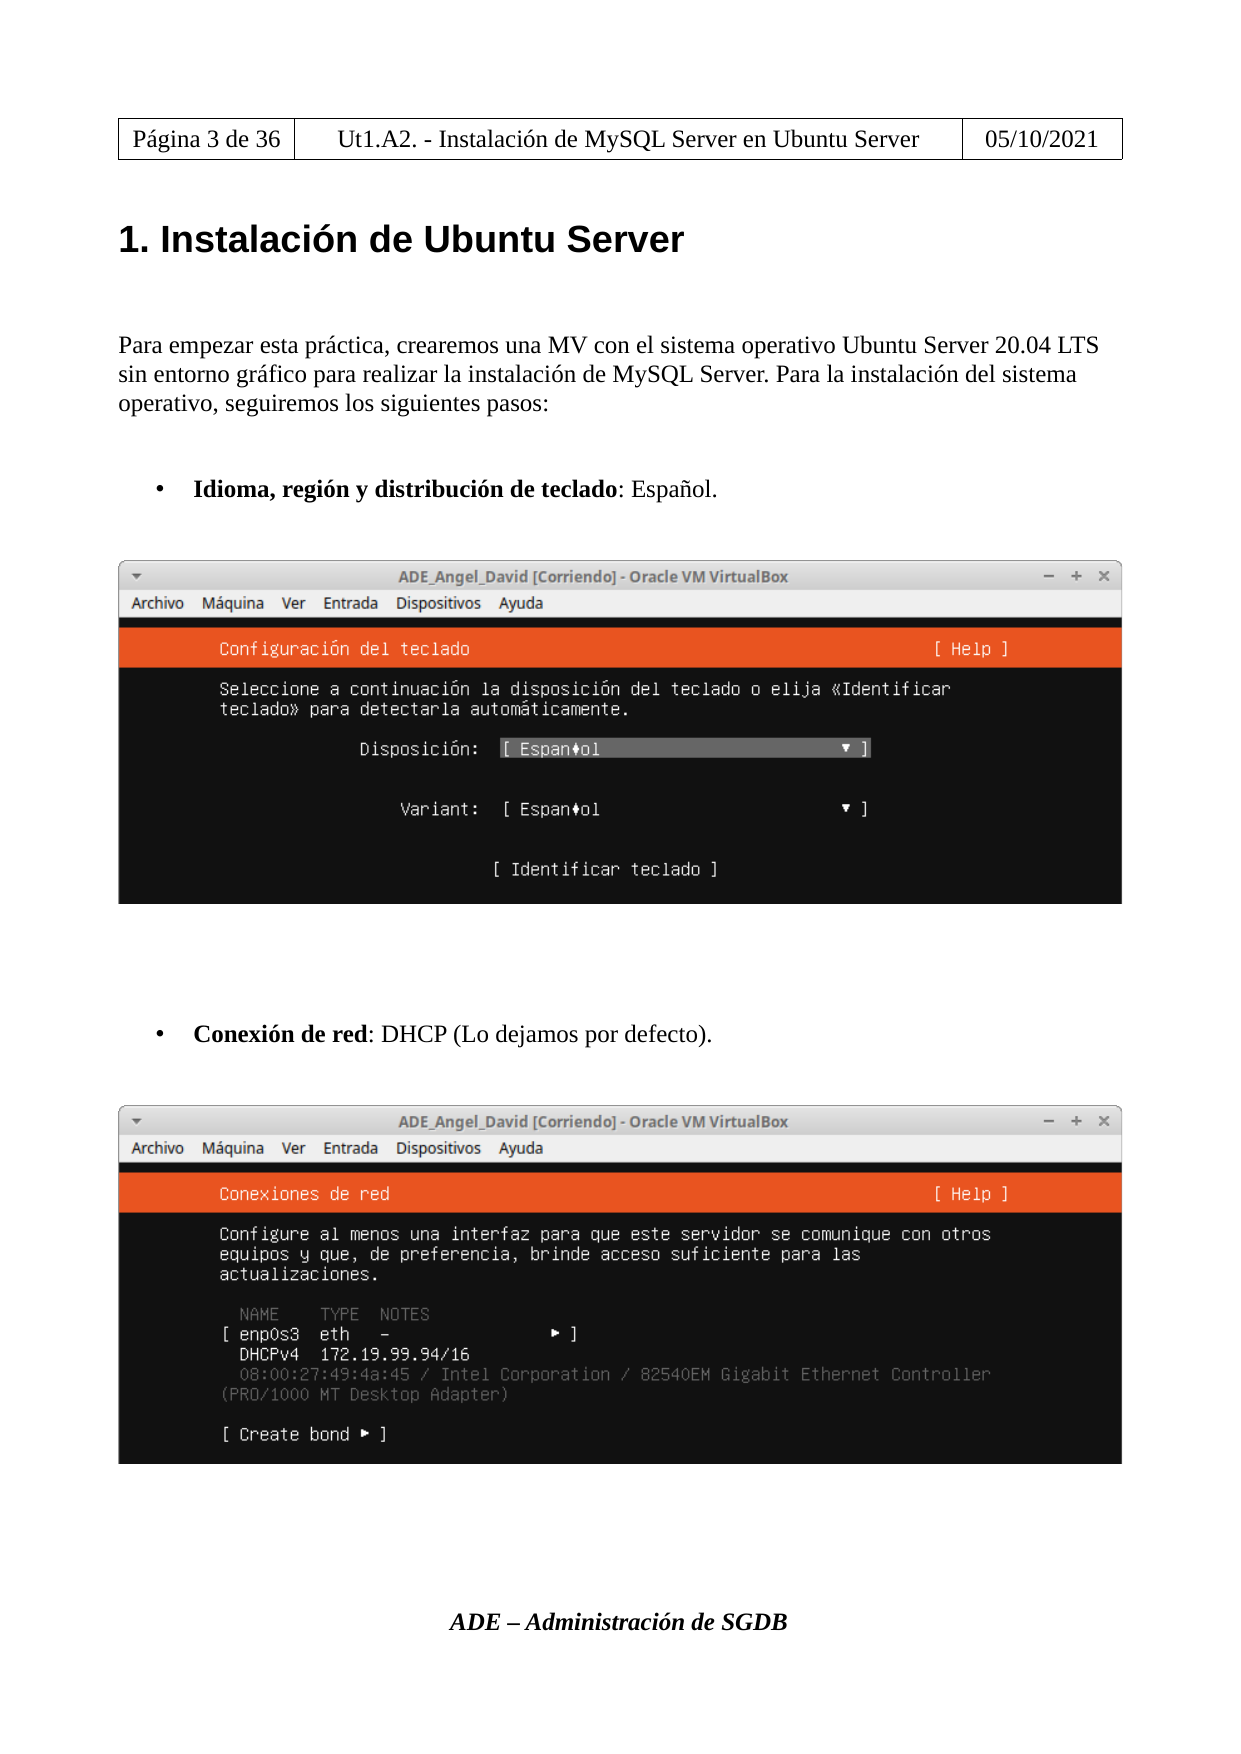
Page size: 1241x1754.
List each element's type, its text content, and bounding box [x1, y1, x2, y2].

text Para empezar esta práctica, crearemos una MV con el sistema operativo Ubuntu Server 20.04 LTS sin entorno gráfico para realizar la instalación de MySQL Server. Para la instalación del sistema operativo, seguiremos los siguientes pasos: [118, 330, 1122, 417]
subtitle 1. Instalación de Ubuntu Server [118, 217, 1122, 260]
list Conexión de red: DHCP (Lo dejamos por defecto). [156, 1019, 1122, 1048]
list Idioma, región y distribución de teclado: Español. [156, 474, 1122, 503]
picture [118, 1105, 1123, 1464]
picture [118, 560, 1123, 904]
